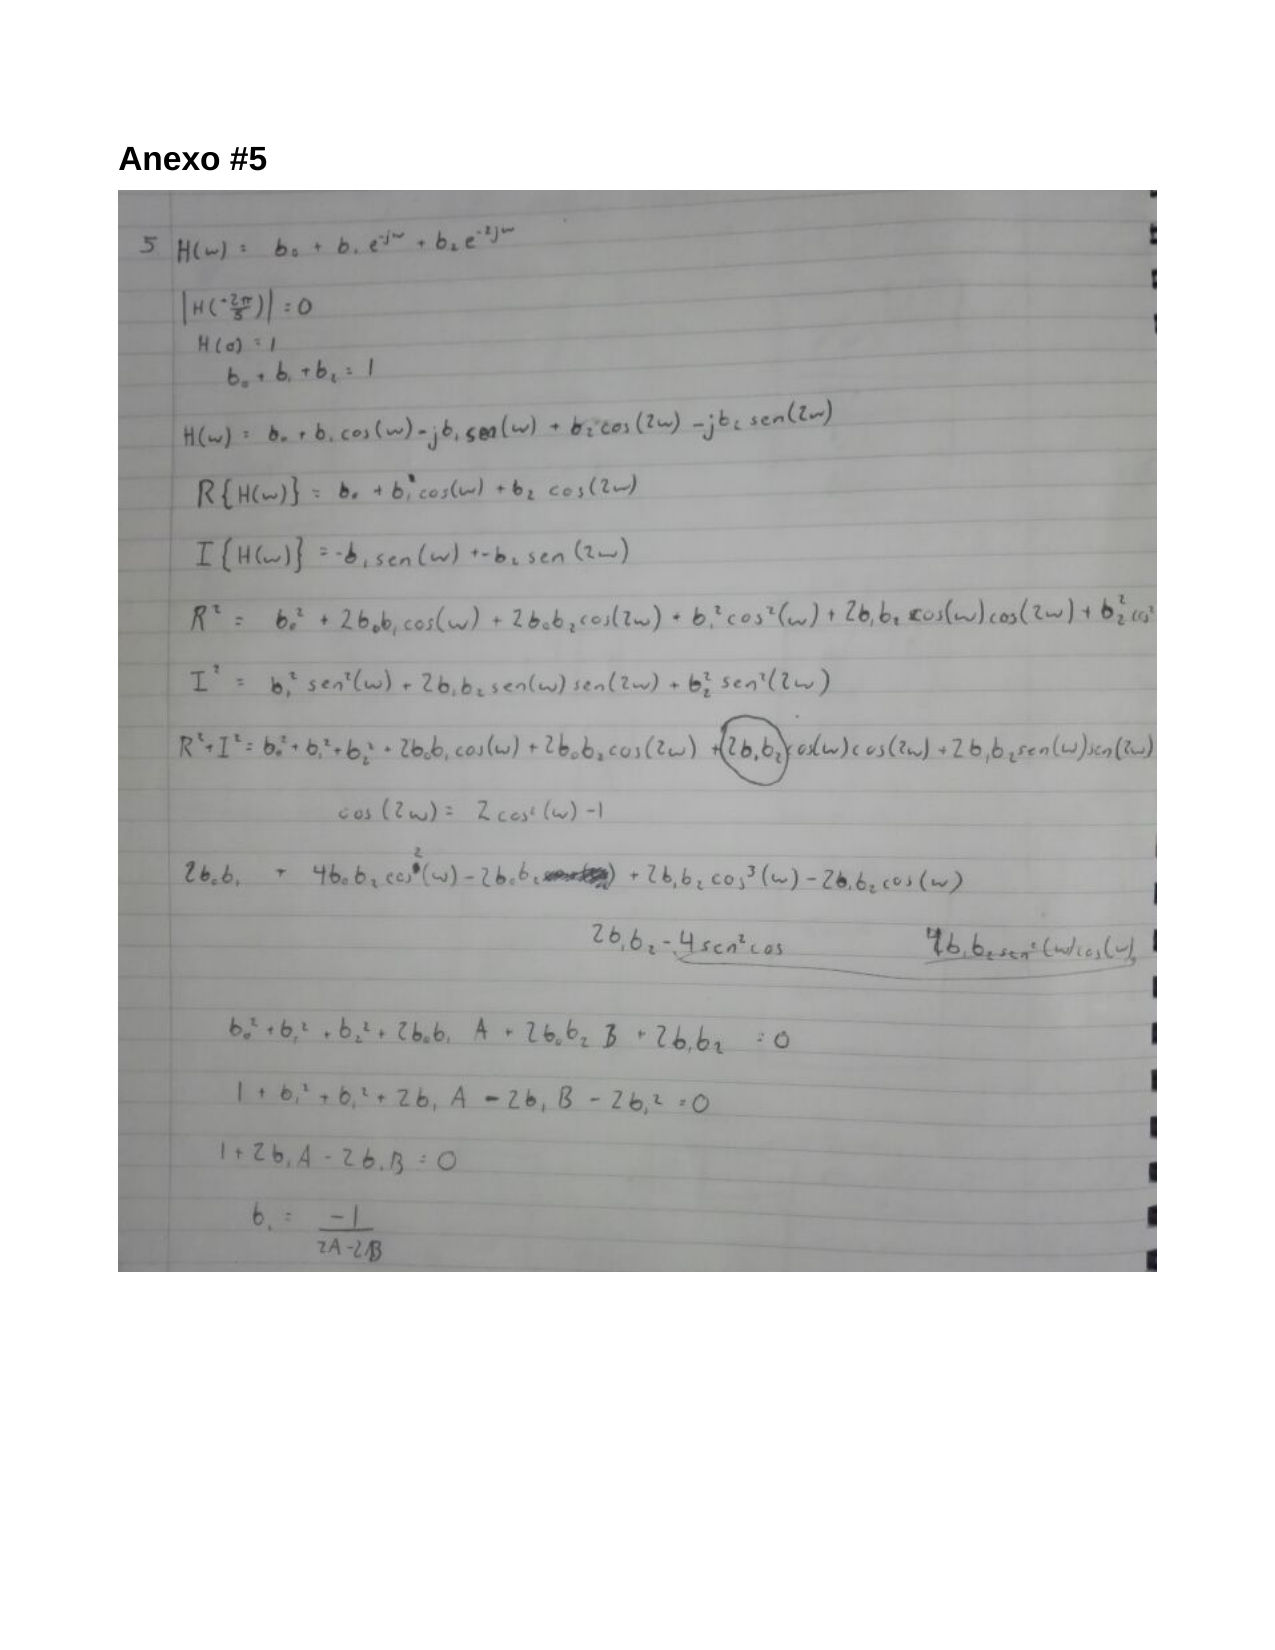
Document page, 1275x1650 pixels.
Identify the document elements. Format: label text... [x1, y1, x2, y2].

subtitle Anexo #5 [118, 139, 1157, 178]
picture [118, 190, 1157, 1272]
